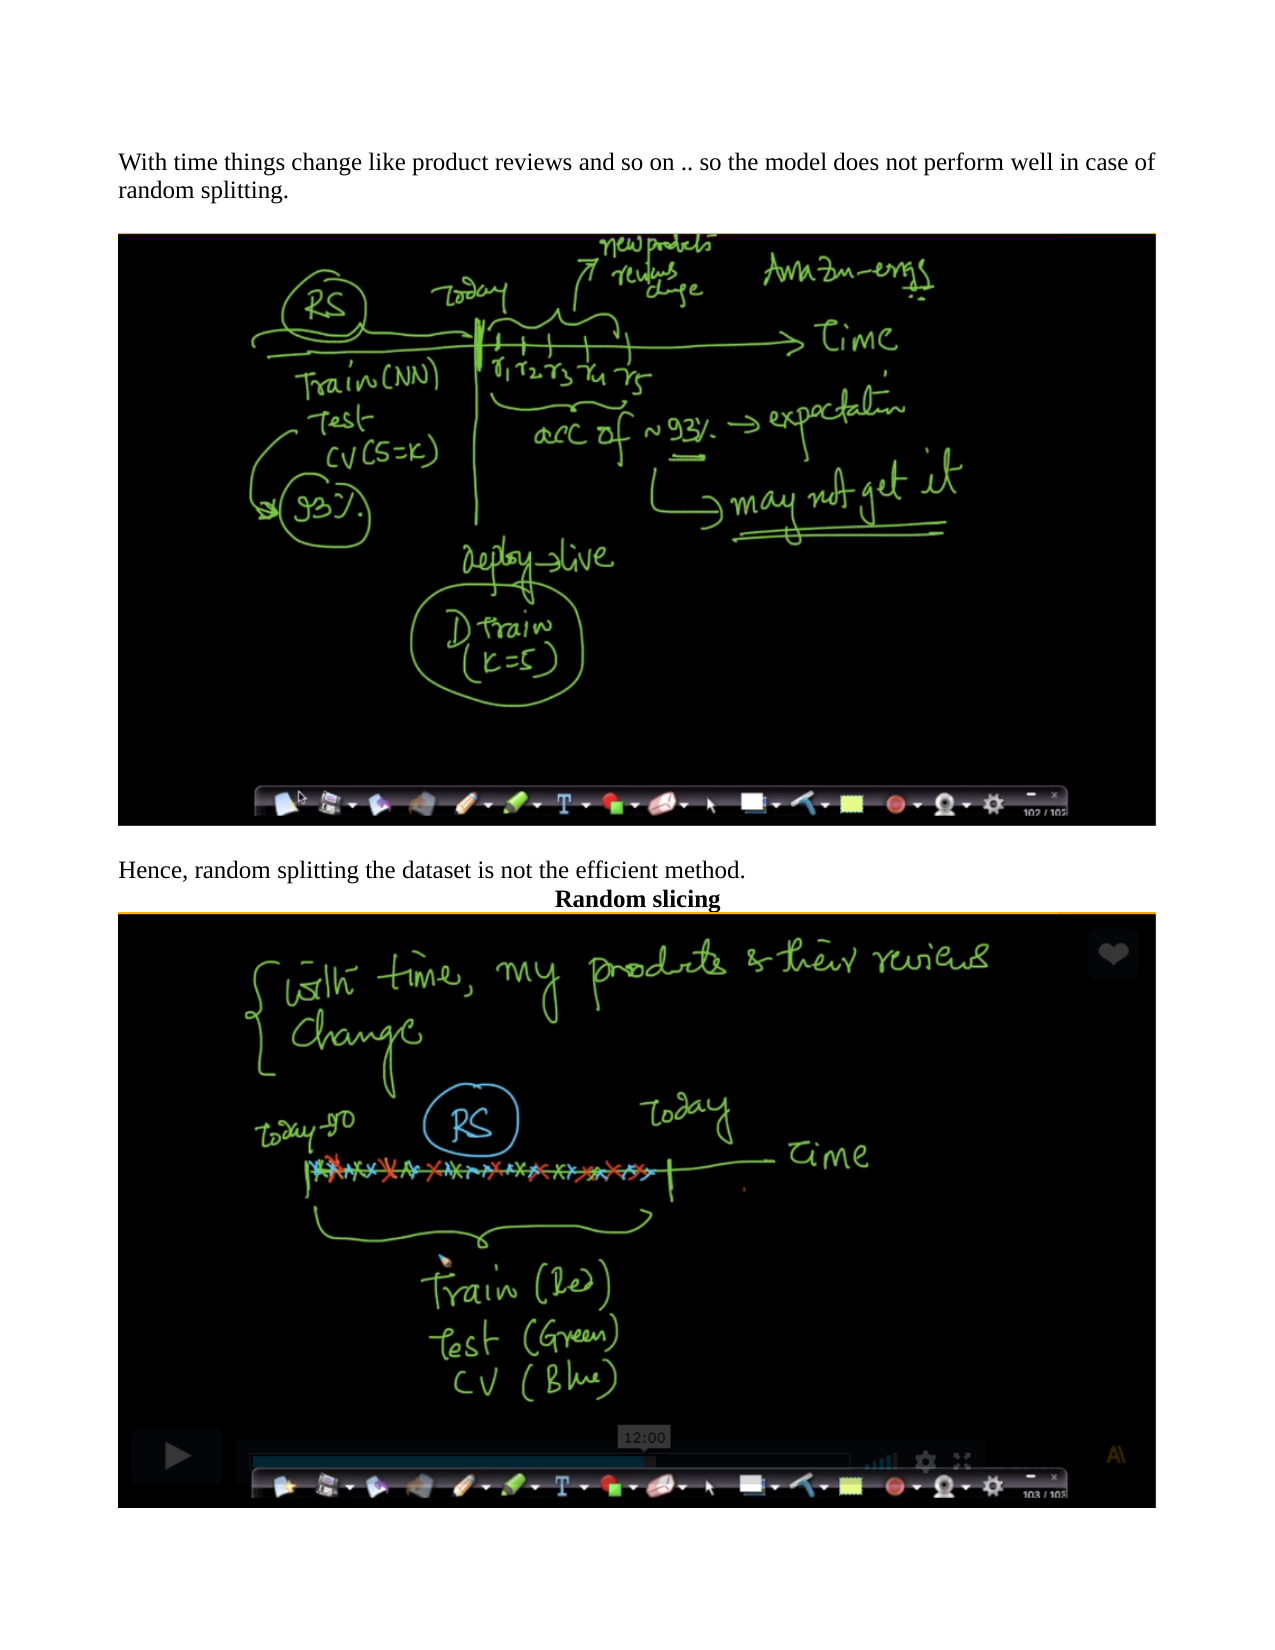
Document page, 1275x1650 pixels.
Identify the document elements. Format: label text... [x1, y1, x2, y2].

text Hence, random splitting the dataset is not the efficient method. [118, 855, 1157, 884]
text With time things change like product reviews and so on .. so the model does not perform well in case of random splitting. [118, 147, 1157, 204]
picture [118, 912, 1157, 1508]
picture [118, 233, 1157, 827]
text Random slicing [118, 884, 1157, 912]
